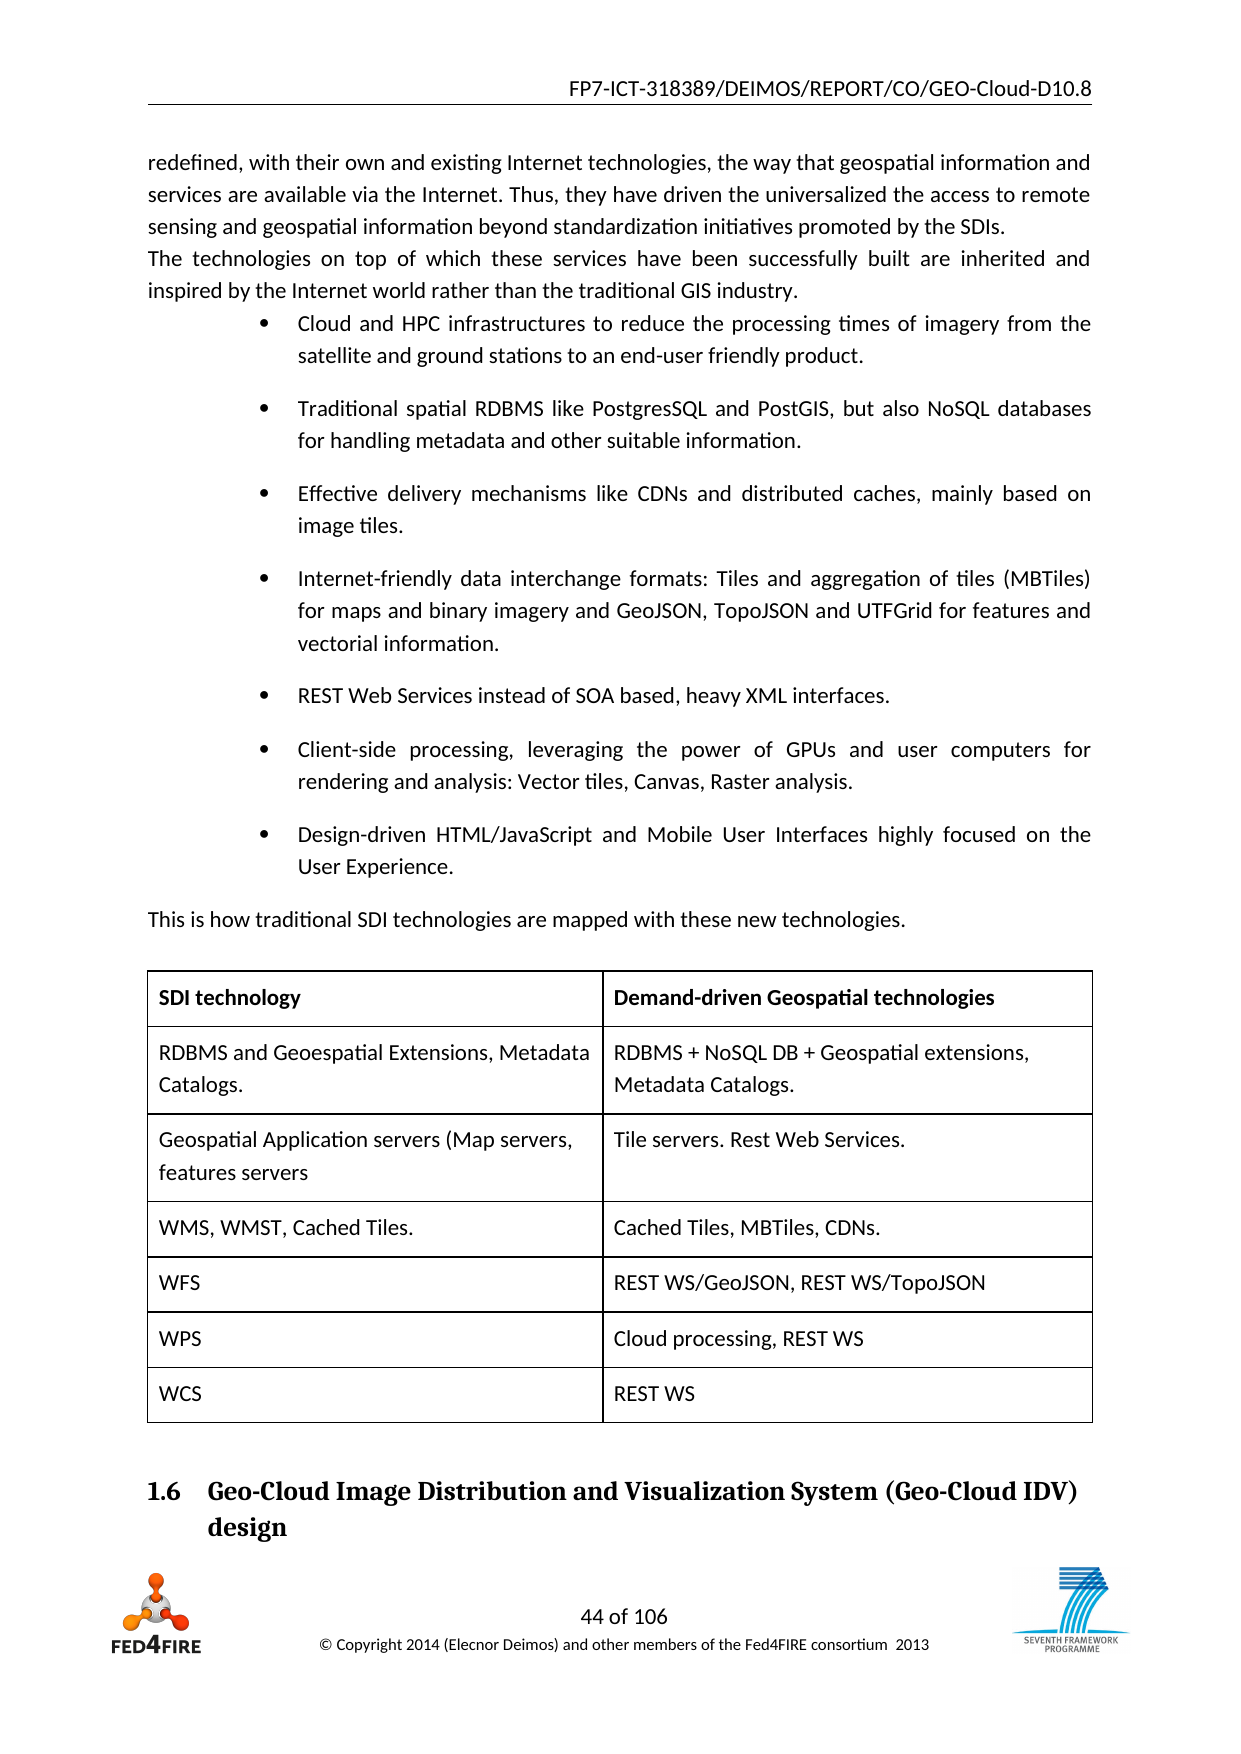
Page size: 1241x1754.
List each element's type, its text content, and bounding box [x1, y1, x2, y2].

table_header SDI technology [148, 972, 602, 1026]
table_cell WFS [148, 1258, 602, 1311]
table_cell WCS [148, 1368, 602, 1422]
table_cell REST WS/GeoJSON, REST WS/TopoJSON [604, 1258, 1092, 1311]
list Design-driven HTML/JavaScript and Mobile User Interfaces highly focused on the User Experience. [260, 820, 1092, 880]
table_cell Geospatial Application servers (Map servers, features servers [148, 1115, 602, 1201]
table_cell Cloud processing, REST WS [604, 1313, 1092, 1367]
table_header Demand-driven Geospatial technologies [604, 972, 1092, 1026]
table_cell Tile servers. Rest Web Services. [604, 1115, 1092, 1201]
text redefined, with their own and existing Internet technologies, the way that geospatial information and services are available via the Internet. Thus, they have driven the universalized the access to remote sensing and geospatial information beyond standardization initiatives promoted by the SDIs. [148, 148, 1092, 240]
text The technologies on top of which these services have been successfully built are inherited and inspired by the Internet world rather than the traditional GIS industry. [148, 244, 1092, 304]
list Internet-friendly data interchange formats: Tiles and aggregation of tiles (MBTiles) for maps and binary imagery and GeoJSON, TopoJSON and UTFGrid for features and vectorial information. [260, 564, 1092, 657]
table_cell RDBMS and Geoespatial Extensions, Metadata Catalogs. [148, 1027, 602, 1113]
list Client-side processing, leveraging the power of GPUs and user computers for rendering and analysis: Vector tiles, Canvas, Raster analysis. [260, 735, 1092, 795]
subtitle Geo-Cloud Image Distribution and Visualization System (Geo-Cloud IDV) design [148, 1476, 1092, 1543]
list Effective delivery mechanisms like CDNs and distributed caches, mainly based on image tiles. [260, 479, 1092, 539]
table_cell REST WS [604, 1368, 1092, 1422]
list Traditional spatial RDBMS like PostgresSQL and PostGIS, but also NoSQL databases for handling metadata and other suitable information. [260, 394, 1092, 454]
list Cloud and HPC infrastructures to reduce the processing times of imagery from the satellite and ground stations to an end-user friendly product. [260, 309, 1092, 369]
table_cell Cached Tiles, MBTiles, CDNs. [604, 1202, 1092, 1256]
table_cell WMS, WMST, Cached Tiles. [148, 1202, 602, 1256]
table_cell RDBMS + NoSQL DB + Geospatial extensions, Metadata Catalogs. [604, 1027, 1092, 1113]
text This is how traditional SDI technologies are mapped with these new technologies. [148, 905, 1092, 933]
list REST Web Services instead of SOA based, heavy XML interfaces. [260, 682, 1092, 710]
table_cell WPS [148, 1313, 602, 1367]
